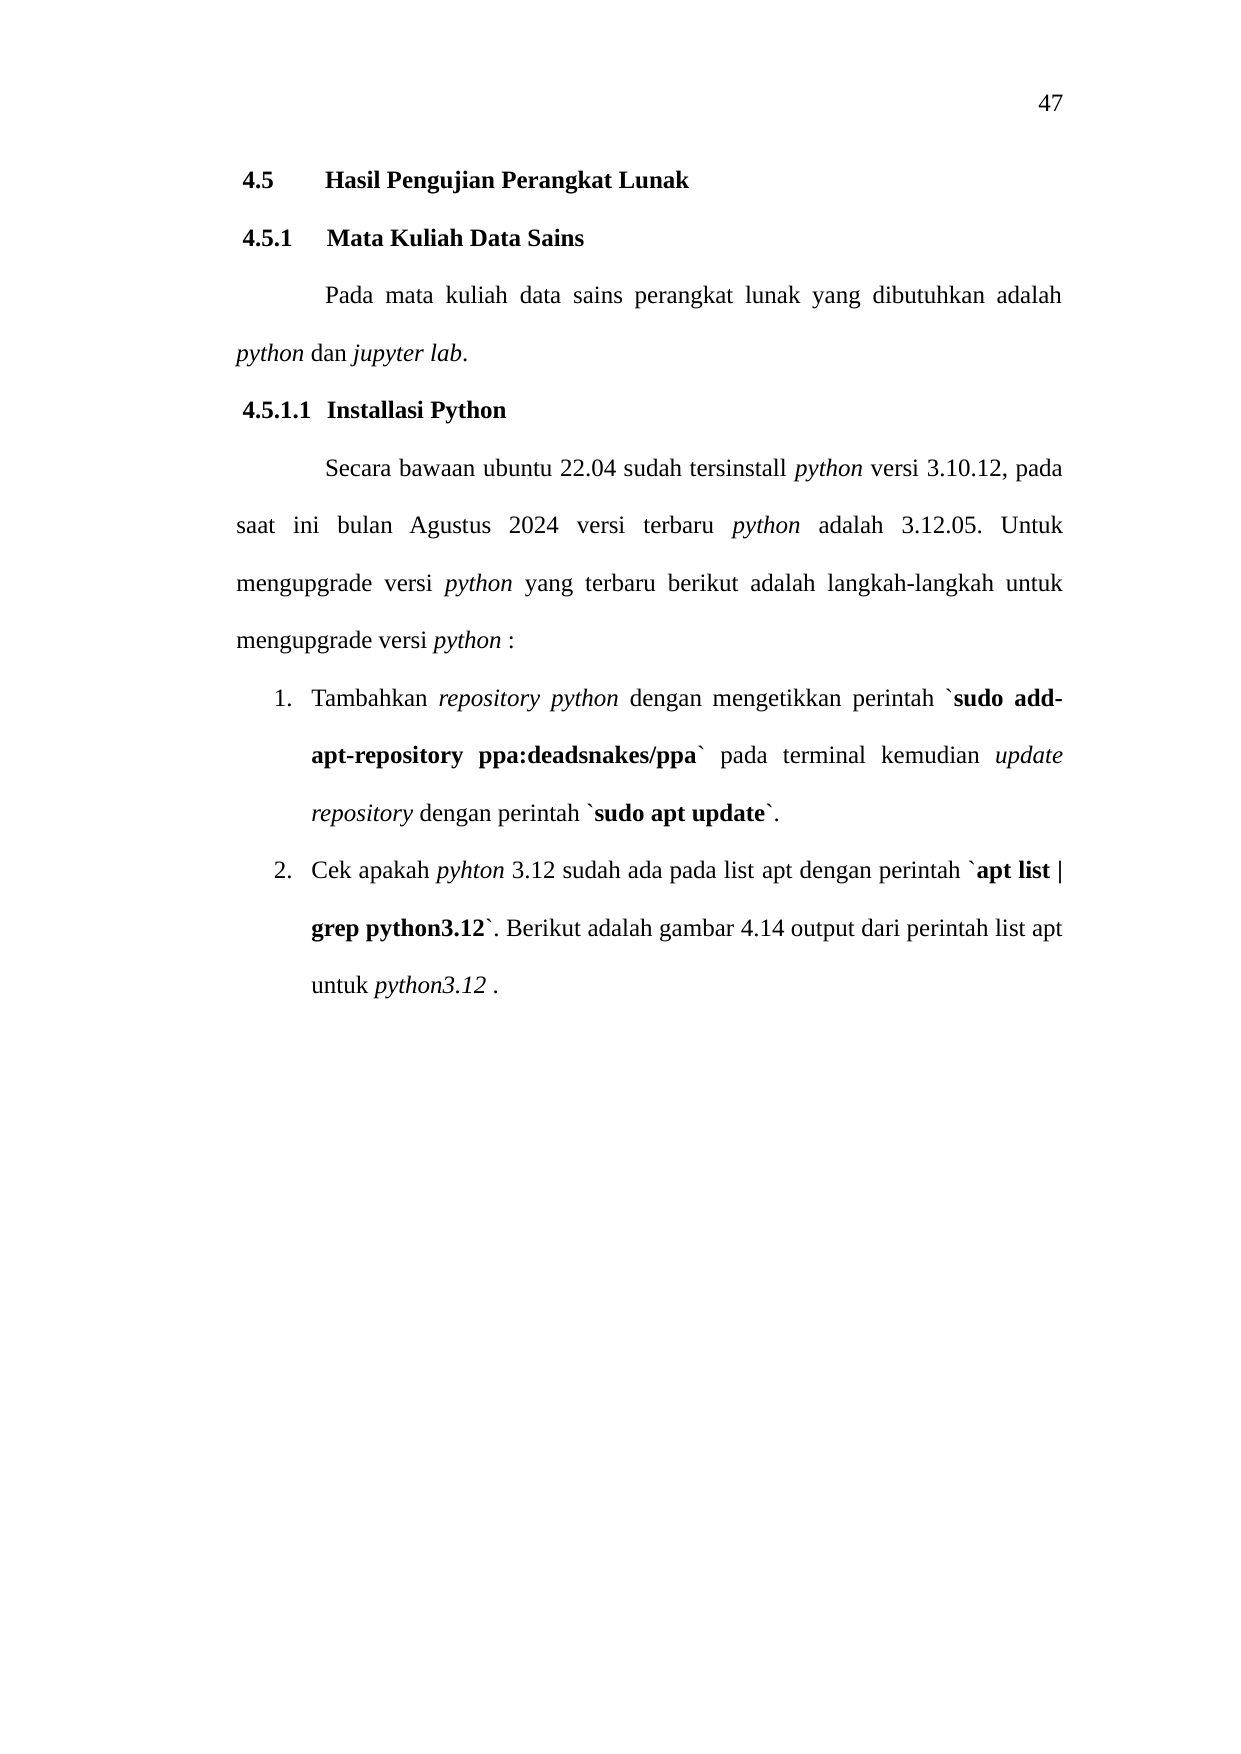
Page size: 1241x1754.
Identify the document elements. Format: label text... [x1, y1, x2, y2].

subtitle Installasi Python [236, 395, 1063, 424]
subtitle Mata Kuliah Data Sains [236, 223, 1063, 252]
list Cek apakah pyhton 3.12 sudah ada pada list apt dengan perintah `apt list | grep python3.12`. Berikut adalah gambar 4.14 output dari perintah list apt untuk python3.12 . [274, 855, 1063, 999]
list Tambahkan repository python dengan mengetikkan perintah `sudo add-apt-repository ppa:deadsnakes/ppa` pada terminal kemudian update repository dengan perintah `sudo apt update`. [274, 683, 1063, 827]
subtitle Hasil Pengujian Perangkat Lunak [236, 165, 1063, 194]
text Secara bawaan ubuntu 22.04 sudah tersinstall python versi 3.10.12, pada saat ini bulan Agustus 2024 versi terbaru python adalah 3.12.05. Untuk mengupgrade versi python yang terbaru berikut adalah langkah-langkah untuk mengupgrade versi python : [236, 453, 1063, 654]
text Pada mata kuliah data sains perangkat lunak yang dibutuhkan adalah python dan jupyter lab. [236, 280, 1063, 367]
